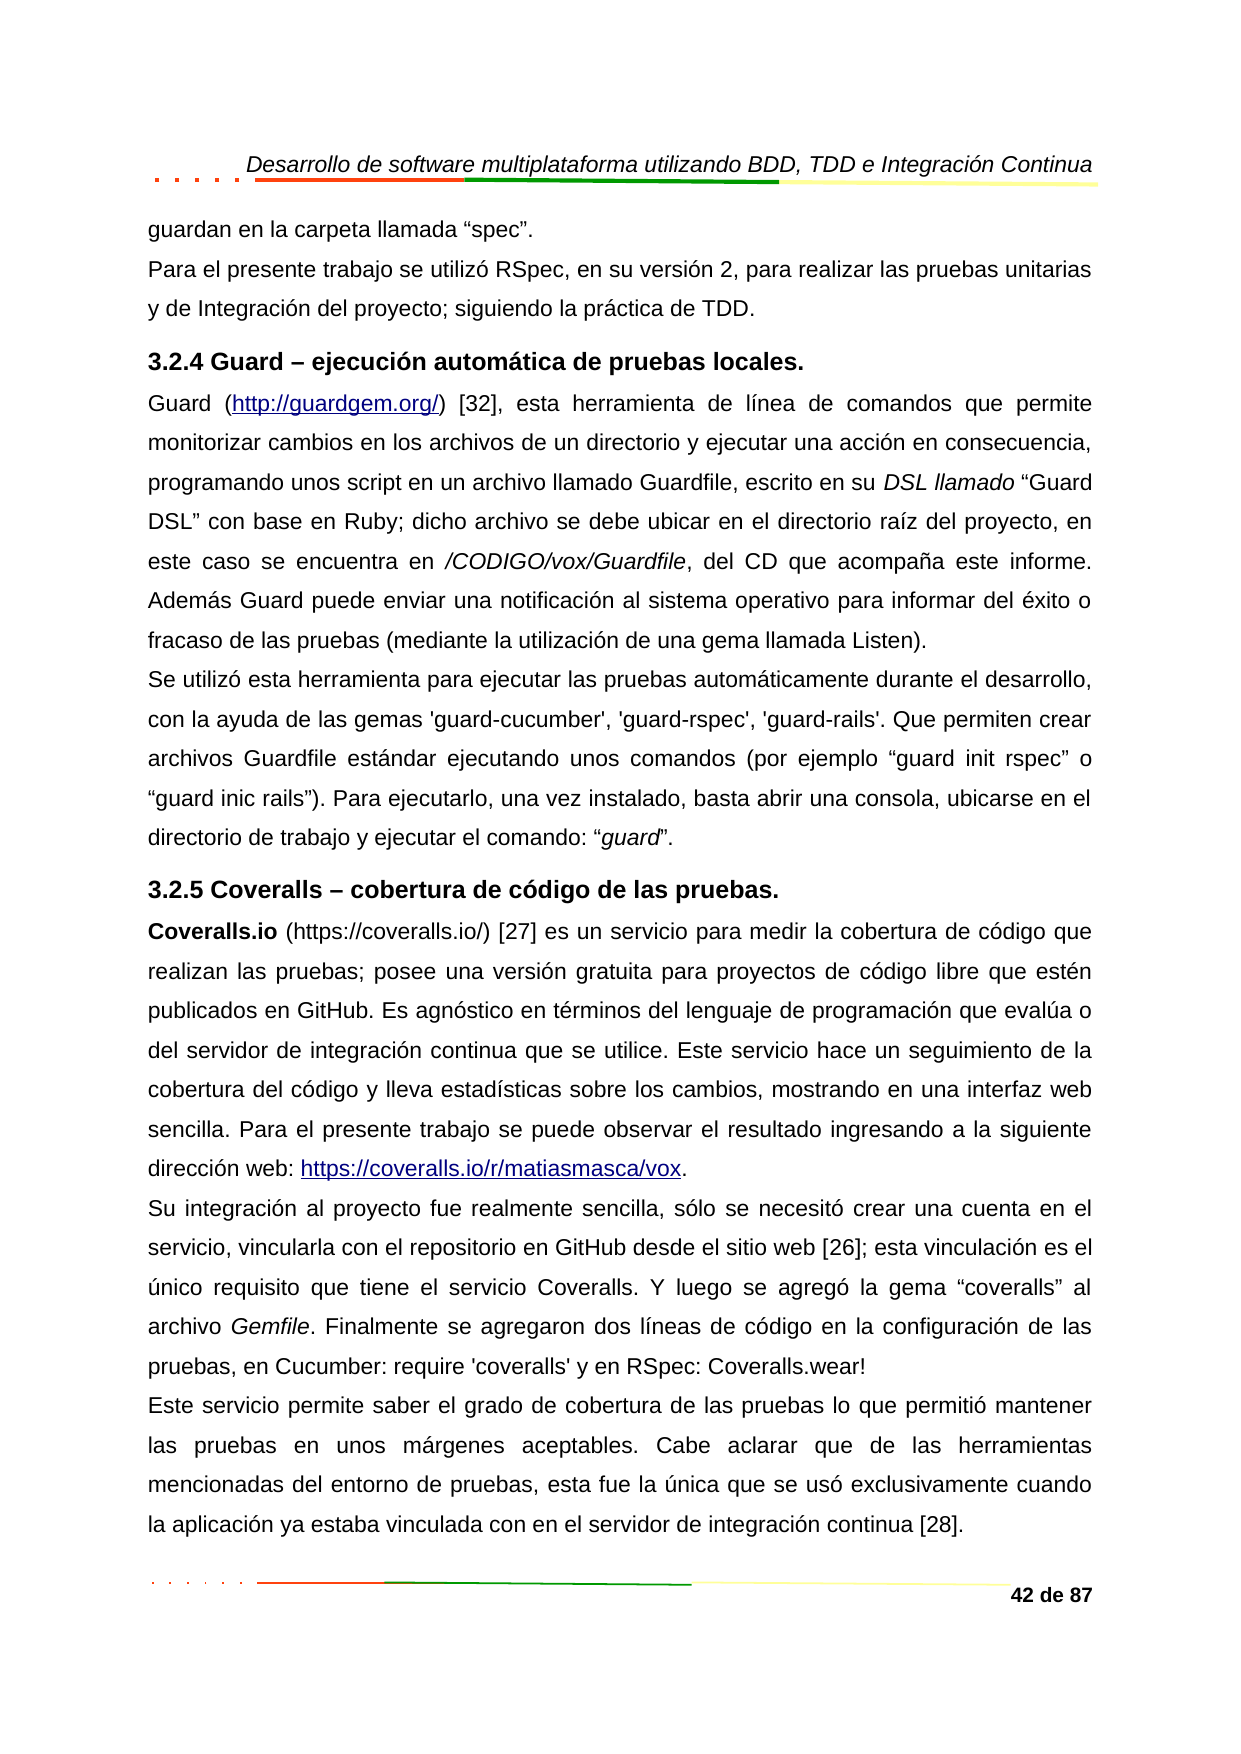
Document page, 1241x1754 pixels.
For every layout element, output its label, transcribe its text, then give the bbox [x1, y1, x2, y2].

text Su integración al proyecto fue realmente sencilla, sólo se necesitó crear una cuenta en el servicio, vincularla con el repositorio en GitHub desde el sitio web [26]; esta vinculación es el único requisito que tiene el servicio Coveralls. Y luego se agregó la gema “coveralls” al archivo Gemfile. Finalmente se agregaron dos líneas de código en la configuración de las pruebas, en Cucumber: require 'coveralls' y en RSpec: Coveralls.wear! [148, 1195, 1093, 1379]
text 3.2.5 Coveralls – cobertura de código de las pruebas. [148, 875, 1093, 904]
text Para el presente trabajo se utilizó RSpec, en su versión 2, para realizar las pruebas unitarias y de Integración del proyecto; siguiendo la práctica de TDD. [148, 256, 1093, 322]
text Se utilizó esta herramienta para ejecutar las pruebas automáticamente durante el desarrollo, con la ayuda de las gemas 'guard-cucumber', 'guard-rspec', 'guard-rails'. Que permiten crear archivos Guardfile estándar ejecutando unos comandos (por ejemplo “guard init rspec” o “guard inic rails”). Para ejecutarlo, una vez instalado, basta abrir una consola, ubicarse en el directorio de trabajo y ejecutar el comando: “guard”. [148, 666, 1093, 850]
text Este servicio permite saber el grado de cobertura de las pruebas lo que permitió mantener las pruebas en unos márgenes aceptables. Cabe aclarar que de las herramientas mencionadas del entorno de pruebas, esta fue la única que se usó exclusivamente cuando la aplicación ya estaba vinculada con en el servidor de integración continua [28]. [148, 1392, 1093, 1537]
text Guard (http://guardgem.org/) [32], esta herramienta de línea de comandos que permite monitorizar cambios en los archivos de un directorio y ejecutar una acción en consecuencia, programando unos script en un archivo llamado Guardfile, escrito en su DSL llamado “Guard DSL” con base en Ruby; dicho archivo se debe ubicar en el directorio raíz del proyecto, en este caso se encuentra en /CODIGO/vox/Guardfile, del CD que acompaña este informe. Además Guard puede enviar una notificación al sistema operativo para informar del éxito o fracaso de las pruebas (mediante la utilización de una gema llamada Listen). [148, 390, 1093, 653]
text Coveralls.io (https://coveralls.io/) [27] es un servicio para medir la cobertura de código que realizan las pruebas; posee una versión gratuita para proyectos de código libre que estén publicados en GitHub. Es agnóstico en términos del lenguaje de programación que evalúa o del servidor de integración continua que se utilice. Este servicio hace un seguimiento de la cobertura del código y lleva estadísticas sobre los cambios, mostrando en una interfaz web sencilla. Para el presente trabajo se puede observar el resultado ingresando a la siguiente dirección web: https://coveralls.io/r/matiasmasca/vox. [148, 918, 1093, 1182]
text 3.2.4 Guard – ejecución automática de pruebas locales. [148, 347, 1093, 375]
text guardan en la carpeta llamada “spec”. [148, 216, 1093, 243]
